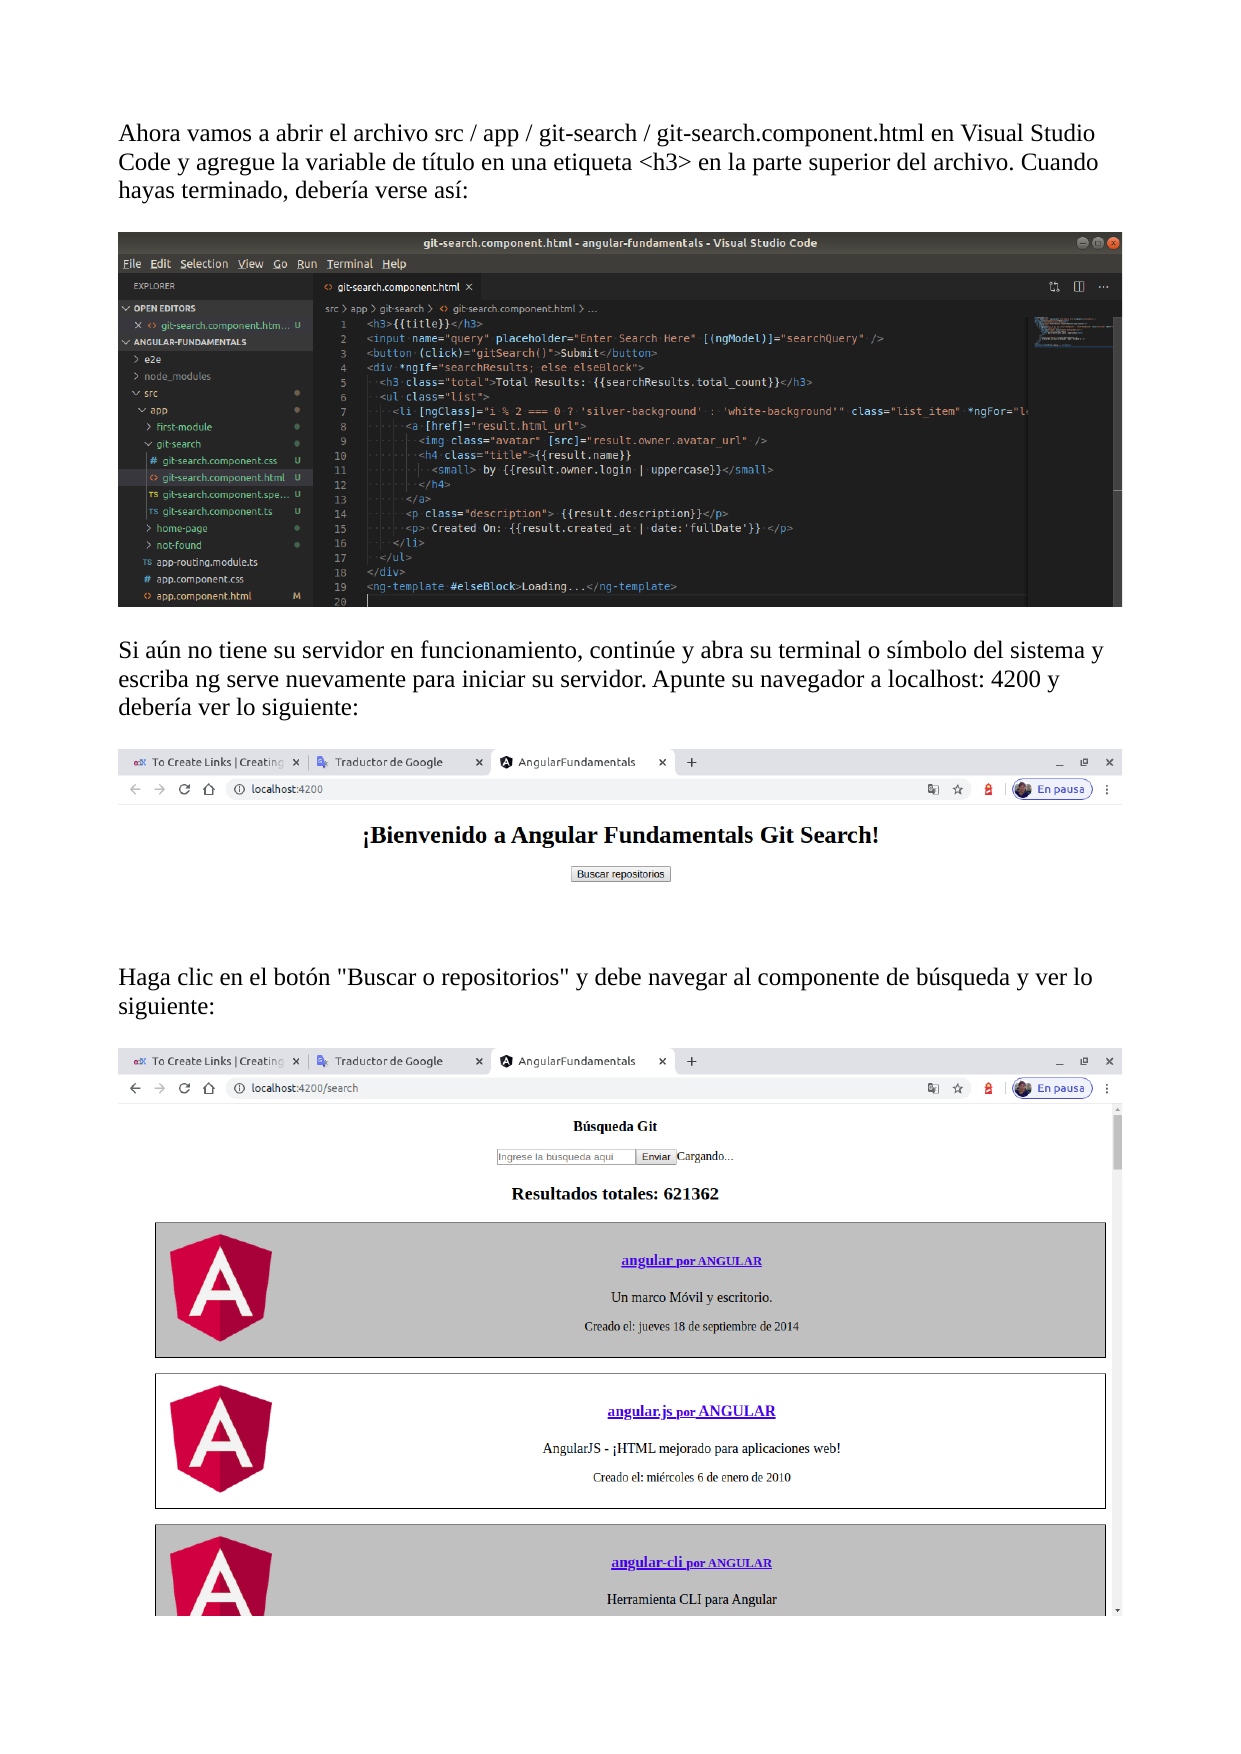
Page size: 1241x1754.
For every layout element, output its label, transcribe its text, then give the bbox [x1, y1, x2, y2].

text Si aún no tiene su servidor en funcionamiento, continúe y abra su terminal o símbolo del sistema y escriba ng serve nuevamente para iniciar su servidor. Apunte su navegador a localhost: 4200 y debería ver lo siguiente: [118, 635, 1122, 721]
text Haga clic en el botón "Buscar o repositorios" y debe navegar al componente de búsqueda y ver lo siguiente: [118, 962, 1122, 1020]
picture [118, 1048, 1123, 1616]
picture [118, 232, 1123, 607]
picture [118, 749, 1123, 934]
text Ahora vamos a abrir el archivo src / app / git-search / git-search.component.html en Visual Studio Code y agregue la variable de título en una etiqueta <h3> en la parte superior del archivo. Cuando hayas terminado, debería verse así: [118, 118, 1122, 204]
